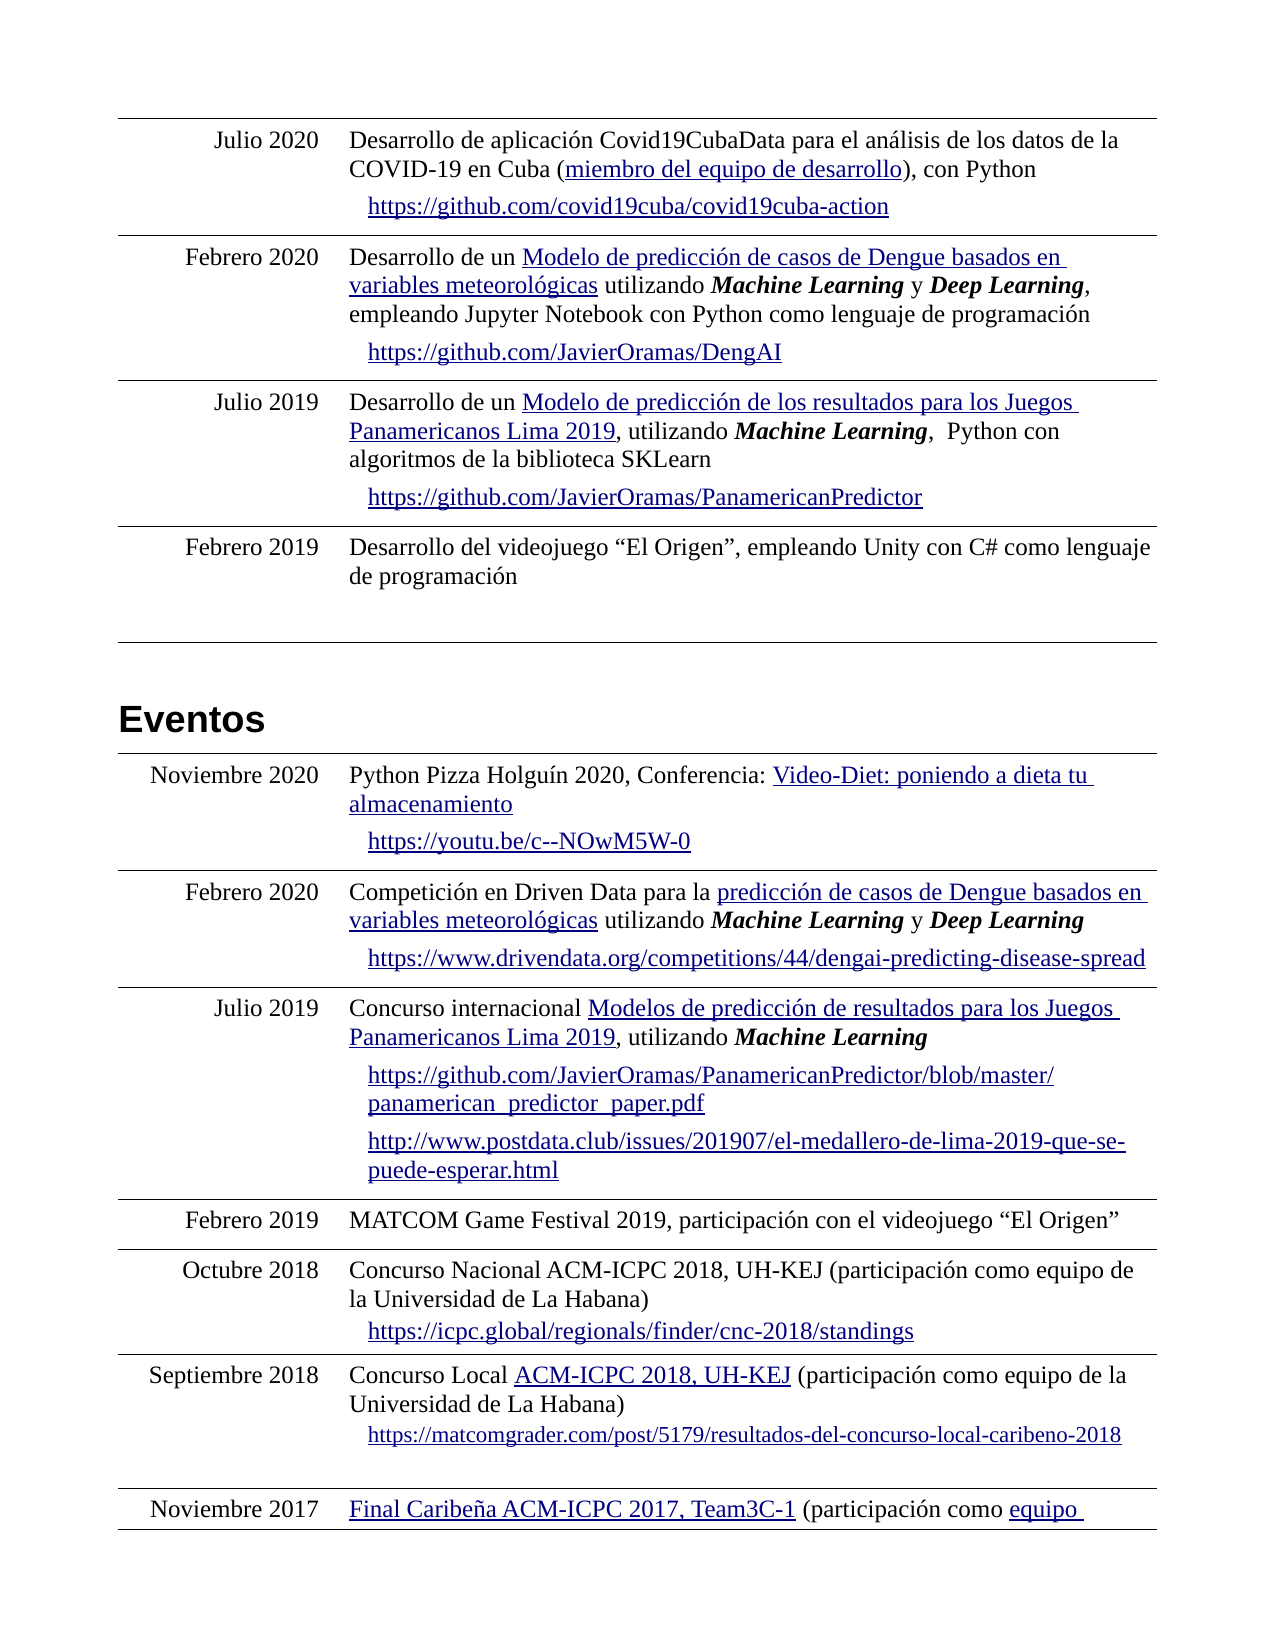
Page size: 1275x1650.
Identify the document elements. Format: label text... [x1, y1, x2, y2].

table_cell Febrero 2019 [118, 527, 324, 642]
table_cell Concurso internacional Modelos de predicción de resultados para los Juegos Panamericanos Lima 2019, utilizando Machine Learning https://github.com/JavierOramas/PanamericanPredictor/blob/master/panamerican_predictor_paper.pdf http://www.postdata.club/issues/201907/el-medallero-de-lima-2019-que-se-puede-esperar.html [324, 988, 1157, 1198]
table_cell Octubre 2018 [118, 1250, 324, 1353]
table_cell Desarrollo del videojuego “El Origen”, empleando Unity con C# como lenguaje de programación [324, 527, 1157, 642]
table_cell Noviembre 2017 [118, 1489, 324, 1529]
table_cell Julio 2019 [118, 381, 324, 526]
table_cell Febrero 2019 [118, 1200, 324, 1249]
table_header Python Pizza Holguín 2020, Conferencia: Video-Diet: poniendo a dieta tu almacenamiento https://youtu.be/c--NOwM5W-0 [324, 754, 1157, 870]
table_cell Desarrollo de un Modelo de predicción de los resultados para los Juegos Panamericanos Lima 2019, utilizando Machine Learning, Python con algoritmos de la biblioteca SKLearn https://github.com/JavierOramas/PanamericanPredictor [324, 381, 1157, 526]
table_cell Final Caribeña ACM-ICPC 2017, Team3C-1 (participación como equipo [324, 1489, 1157, 1529]
table_cell Concurso Local ACM-ICPC 2018, UH-KEJ (participación como equipo de la Universidad de La Habana) https://matcomgrader.com/post/5179/resultados-del-concurso-local-caribeno-2018 [324, 1355, 1157, 1488]
table_cell Febrero 2020 [118, 236, 324, 380]
table_cell Competición en Driven Data para la predicción de casos de Dengue basados en variables meteorológicas utilizando Machine Learning y Deep Learning https://www.drivendata.org/competitions/44/dengai-predicting-disease-spread [324, 871, 1157, 987]
table_cell Julio 2020 [118, 119, 324, 235]
table_cell Julio 2019 [118, 988, 324, 1198]
table_cell Desarrollo de aplicación Covid19CubaData para el análisis de los datos de la COVID-19 en Cuba (miembro del equipo de desarrollo), con Python https://github.com/covid19cuba/covid19cuba-action [324, 119, 1157, 235]
table_cell Desarrollo de un Modelo de predicción de casos de Dengue basados en variables meteorológicas utilizando Machine Learning y Deep Learning, empleando Jupyter Notebook con Python como lenguaje de programación https://github.com/JavierOramas/DengAI [324, 236, 1157, 380]
table_cell Septiembre 2018 [118, 1355, 324, 1488]
table_cell Concurso Nacional ACM-ICPC 2018, UH-KEJ (participación como equipo de la Universidad de La Habana) https://icpc.global/regionals/finder/cnc-2018/standings [324, 1250, 1157, 1353]
table_cell MATCOM Game Festival 2019, participación con el videojuego “El Origen” [324, 1200, 1157, 1249]
table_cell Febrero 2020 [118, 871, 324, 987]
subtitle Eventos [118, 697, 1157, 741]
table_header Noviembre 2020 [118, 754, 324, 870]
